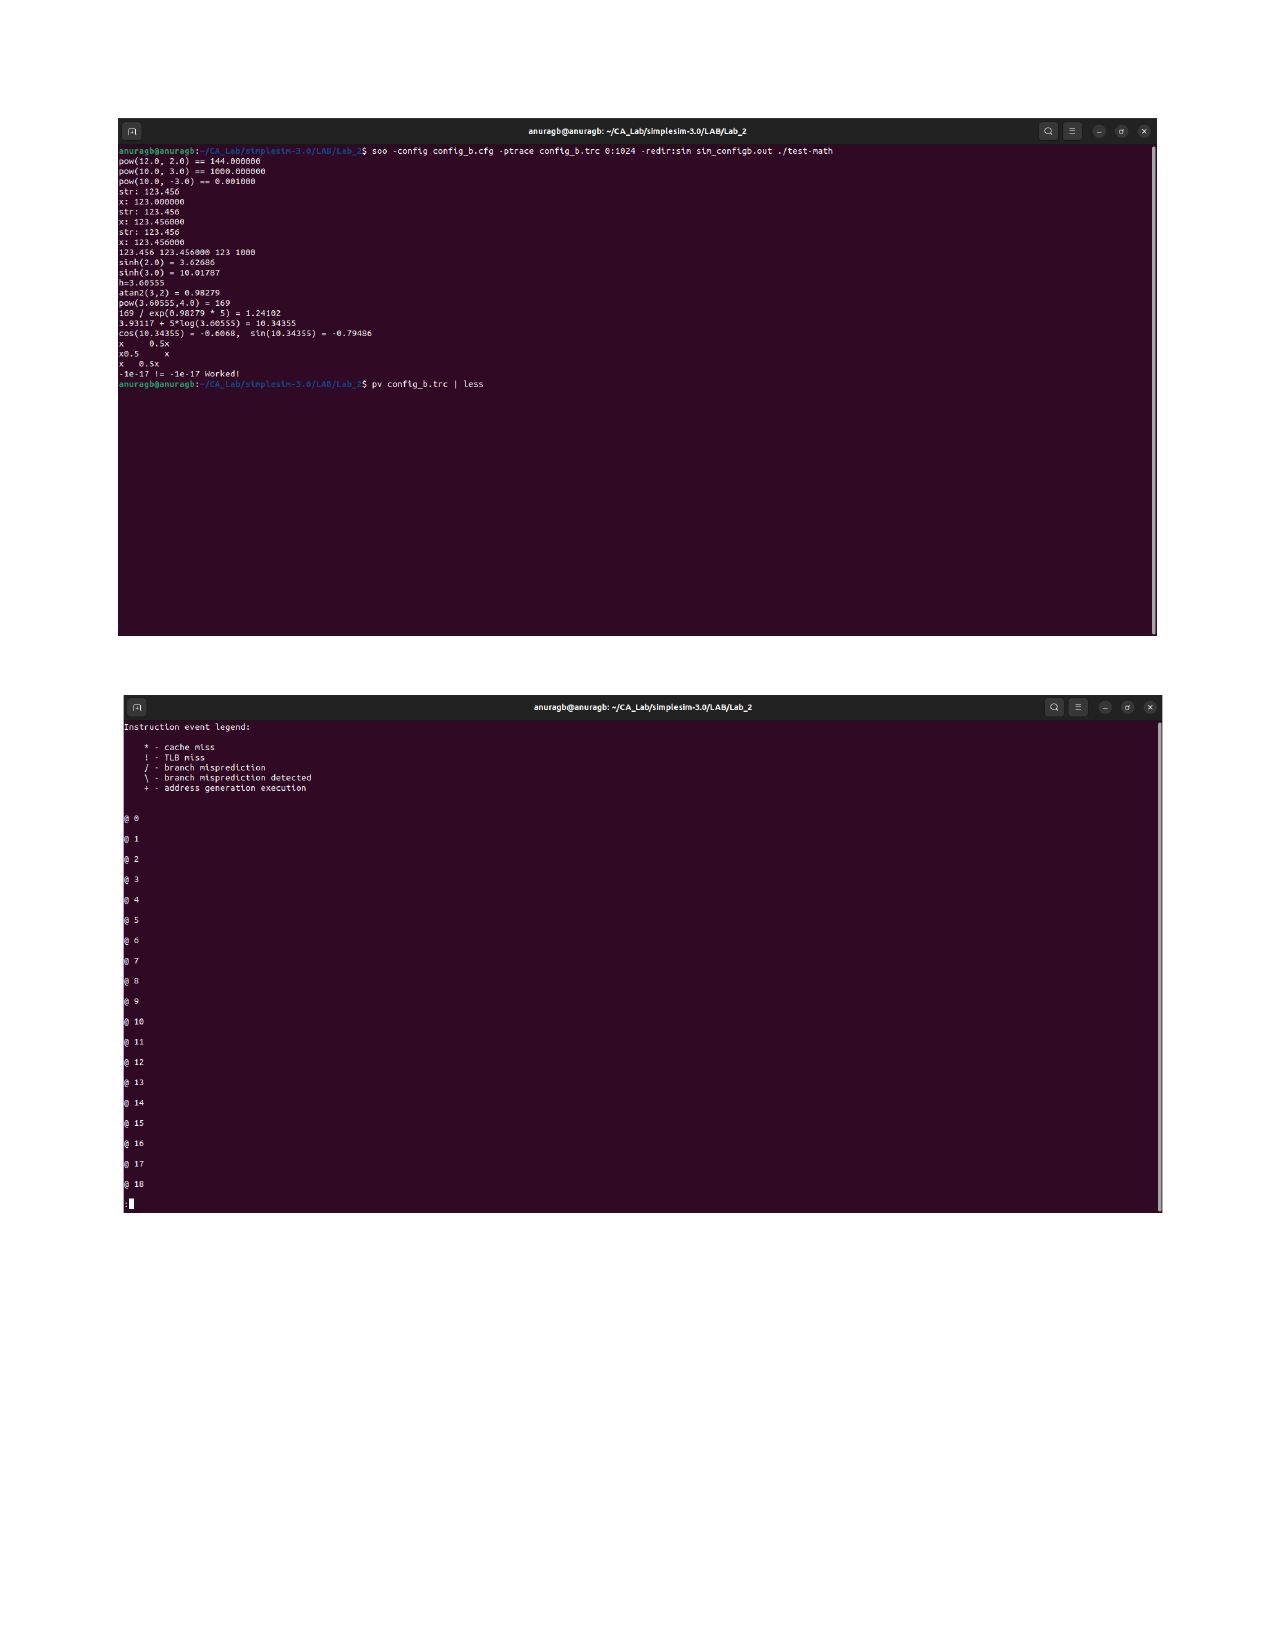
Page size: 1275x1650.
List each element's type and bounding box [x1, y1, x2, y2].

picture [123, 695, 1163, 1213]
picture [118, 118, 1157, 636]
